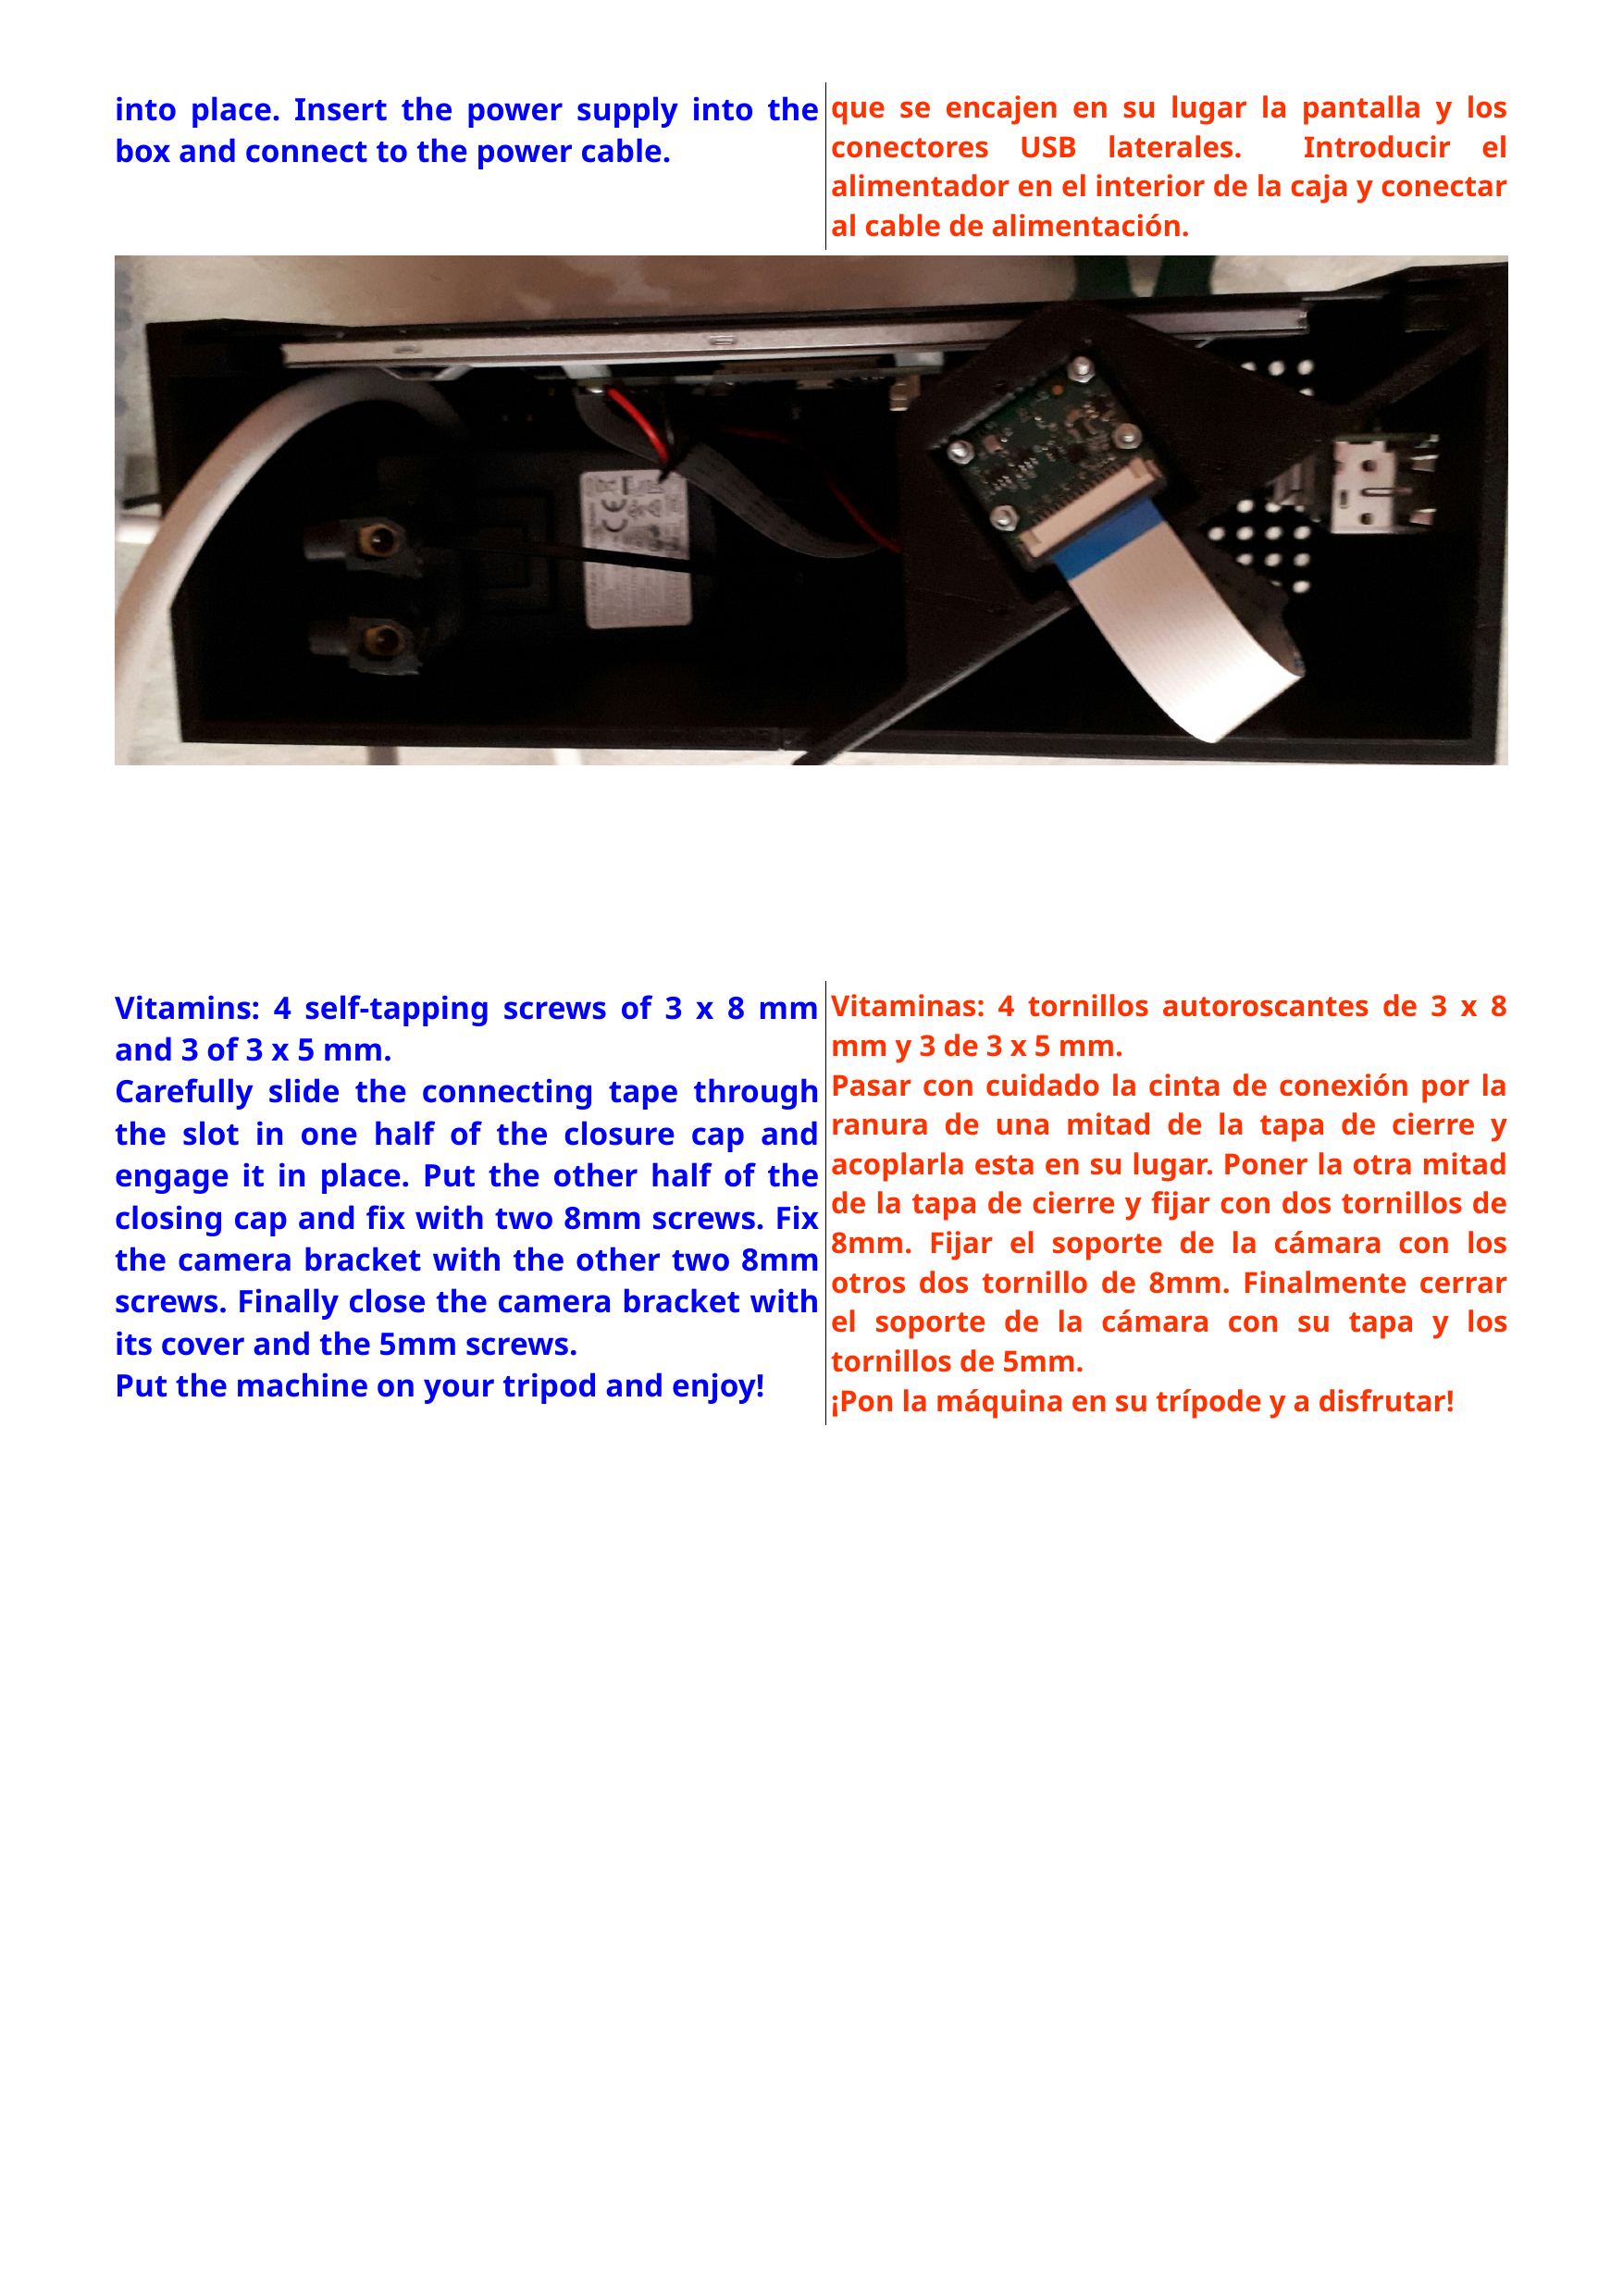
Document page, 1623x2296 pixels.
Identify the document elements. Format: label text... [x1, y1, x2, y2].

table_cell [109, 250, 1514, 981]
table_cell into place. Insert the power supply into the box and connect to the power cable. [109, 82, 825, 250]
table_cell que se encajen en su lugar la pantalla y los conectores USB laterales. Introducir el alimentador en el interior de la caja y conectar al cable de alimentación. [826, 82, 1514, 250]
picture [114, 255, 1508, 765]
table_cell Vitaminas: 4 tornillos autoroscantes de 3 x 8 mm y 3 de 3 x 5 mm. Pasar con cuidado la cinta de conexión por la ranura de una mitad de la tapa de cierre y acoplarla esta en su lugar. Poner la otra mitad de la tapa de cierre y fijar con dos tornillos de 8mm. Fijar el soporte de la cámara con los otros dos tornillo de 8mm. Finalmente cerrar el soporte de la cámara con su tapa y los tornillos de 5mm. ¡Pon la máquina en su trípode y a disfrutar! [826, 981, 1514, 1425]
table_cell Vitamins: 4 self-tapping screws of 3 x 8 mm and 3 of 3 x 5 mm. Carefully slide the connecting tape through the slot in one half of the closure cap and engage it in place. Put the other half of the closing cap and fix with two 8mm screws. Fix the camera bracket with the other two 8mm screws. Finally close the camera bracket with its cover and the 5mm screws. Put the machine on your tripod and enjoy! [109, 981, 825, 1425]
